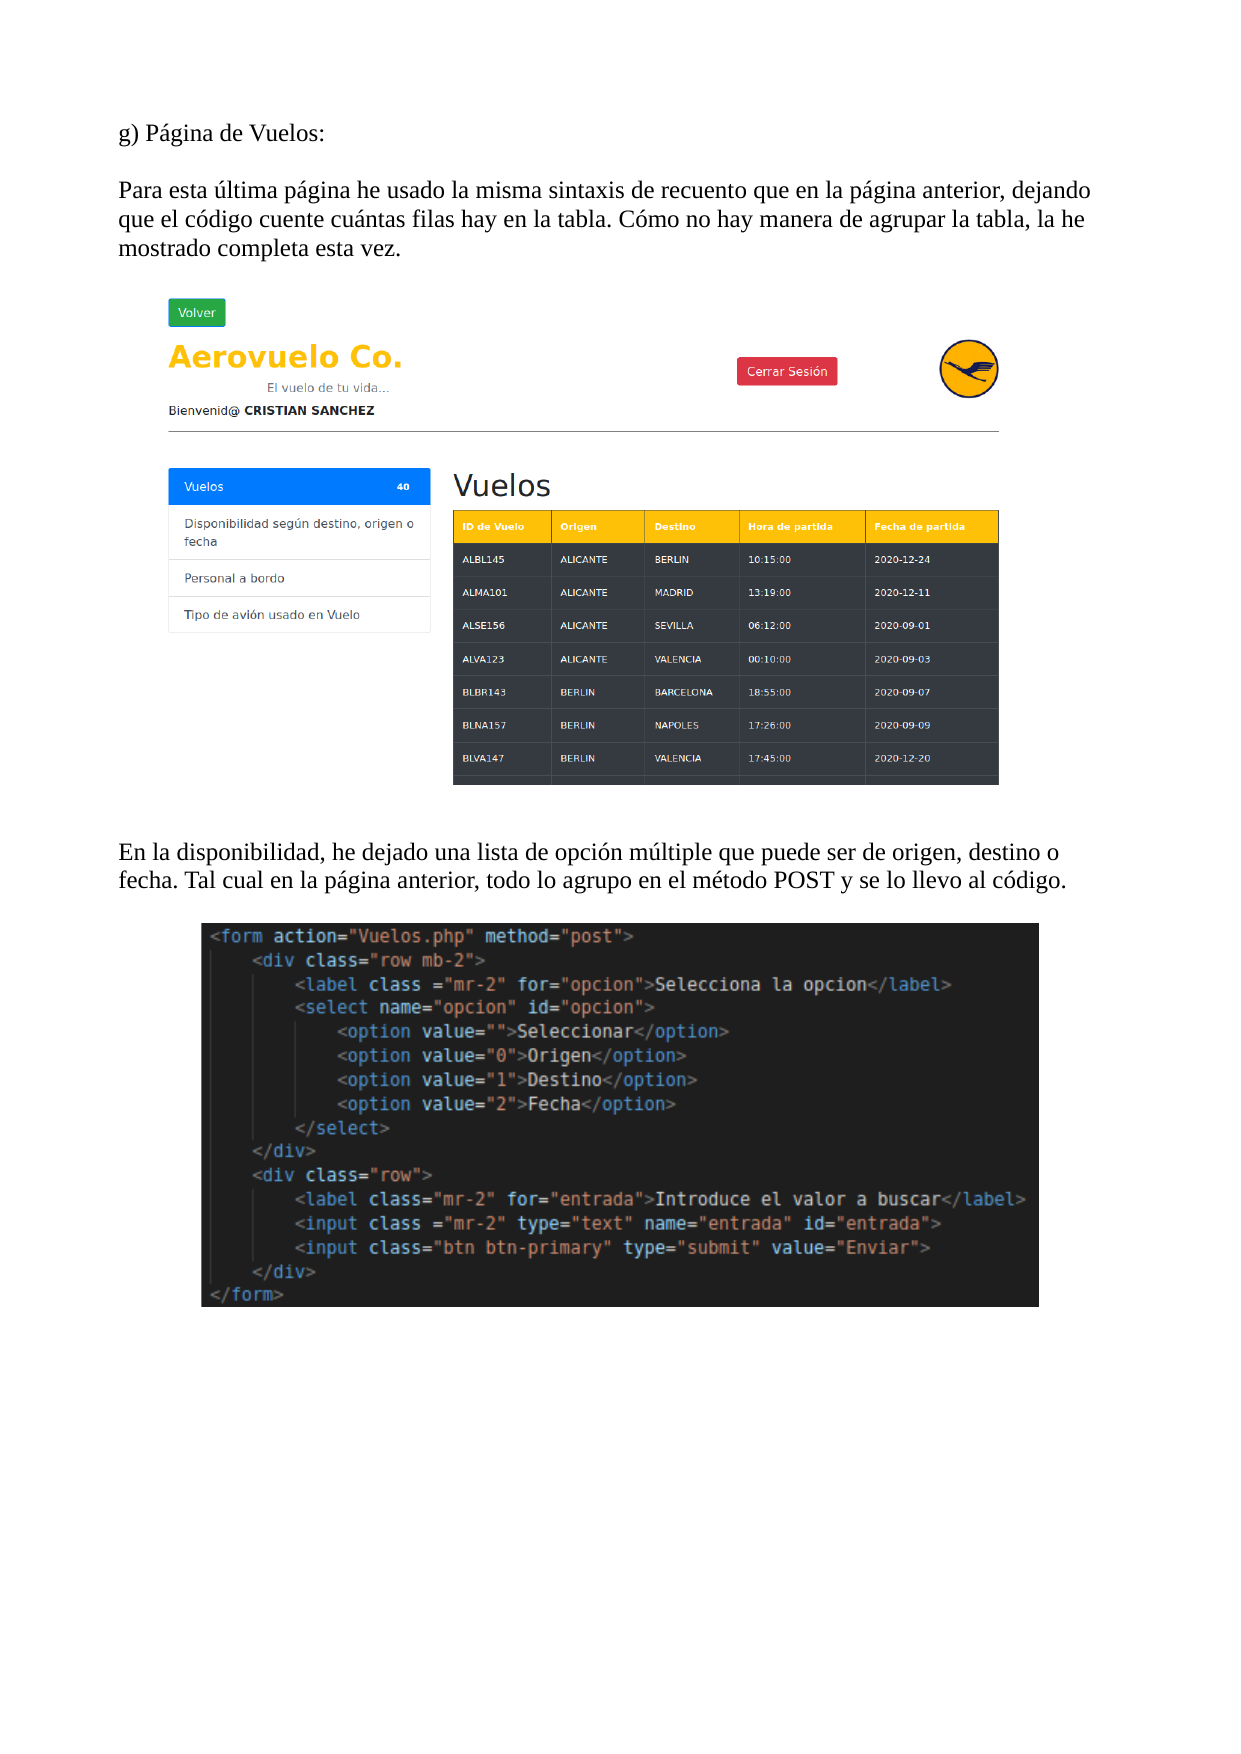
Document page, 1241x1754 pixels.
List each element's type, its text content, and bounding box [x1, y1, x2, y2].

text g) Página de Vuelos: [118, 118, 1122, 147]
picture [154, 290, 1063, 785]
picture [201, 923, 1039, 1307]
text Para esta última página he usado la misma sintaxis de recuento que en la página anterior, dejando que el código cuente cuántas filas hay en la tabla. Cómo no hay manera de agrupar la tabla, la he mostrado completa esta vez. [118, 176, 1122, 262]
text En la disponibilidad, he dejado una lista de opción múltiple que puede ser de origen, destino o fecha. Tal cual en la página anterior, todo lo agrupo en el método POST y se lo llevo al código. [118, 837, 1122, 894]
